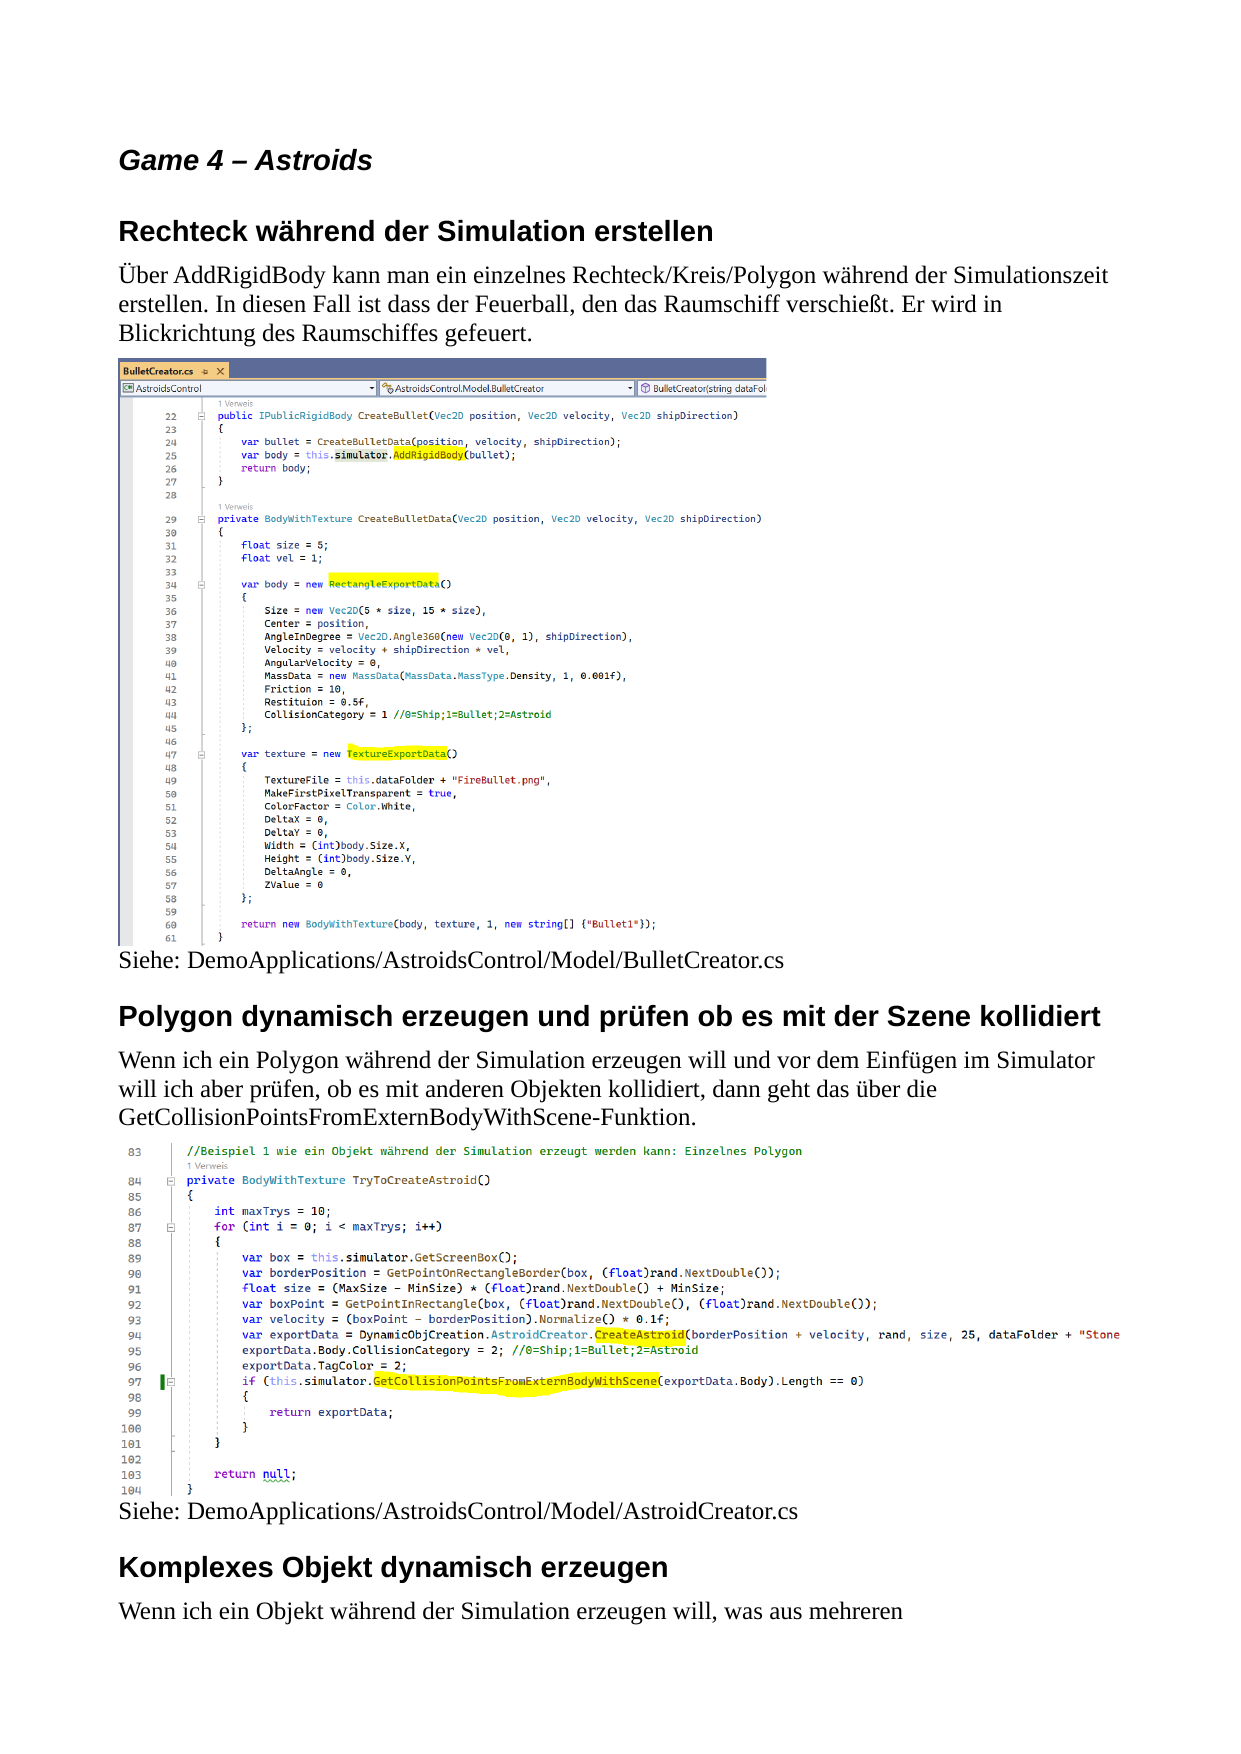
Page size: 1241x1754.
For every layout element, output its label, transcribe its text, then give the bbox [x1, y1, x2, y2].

subtitle Komplexes Objekt dynamisch erzeugen [118, 1550, 1122, 1583]
text Wenn ich ein Objekt während der Simulation erzeugen will, was aus mehreren [118, 1596, 1122, 1624]
text Siehe: DemoApplications/AstroidsControl/Model/BulletCreator.cs [118, 359, 1122, 974]
text Siehe: DemoApplications/AstroidsControl/Model/AstroidCreator.cs [118, 1496, 1122, 1525]
text Wenn ich ein Polygon während der Simulation erzeugen will und vor dem Einfügen im Simulator will ich aber prüfen, ob es mit anderen Objekten kollidiert, dann geht das über die GetCollisionPointsFromExternBodyWithScene-Funktion. [118, 1045, 1122, 1131]
picture [118, 1143, 1123, 1496]
text Über AddRigidBody kann man ein einzelnes Rechteck/Kreis/Polygon während der Simulationszeit erstellen. In diesen Fall ist dass der Feuerball, den das Raumschiff verschießt. Er wird in Blickrichtung des Raumschiffes gefeuert. [118, 260, 1122, 346]
picture [118, 358, 767, 946]
subtitle Rechteck während der Simulation erstellen [118, 214, 1122, 248]
subtitle Game 4 – Astroids [118, 143, 1122, 177]
subtitle Polygon dynamisch erzeugen und prüfen ob es mit der Szene kollidiert [118, 999, 1122, 1032]
